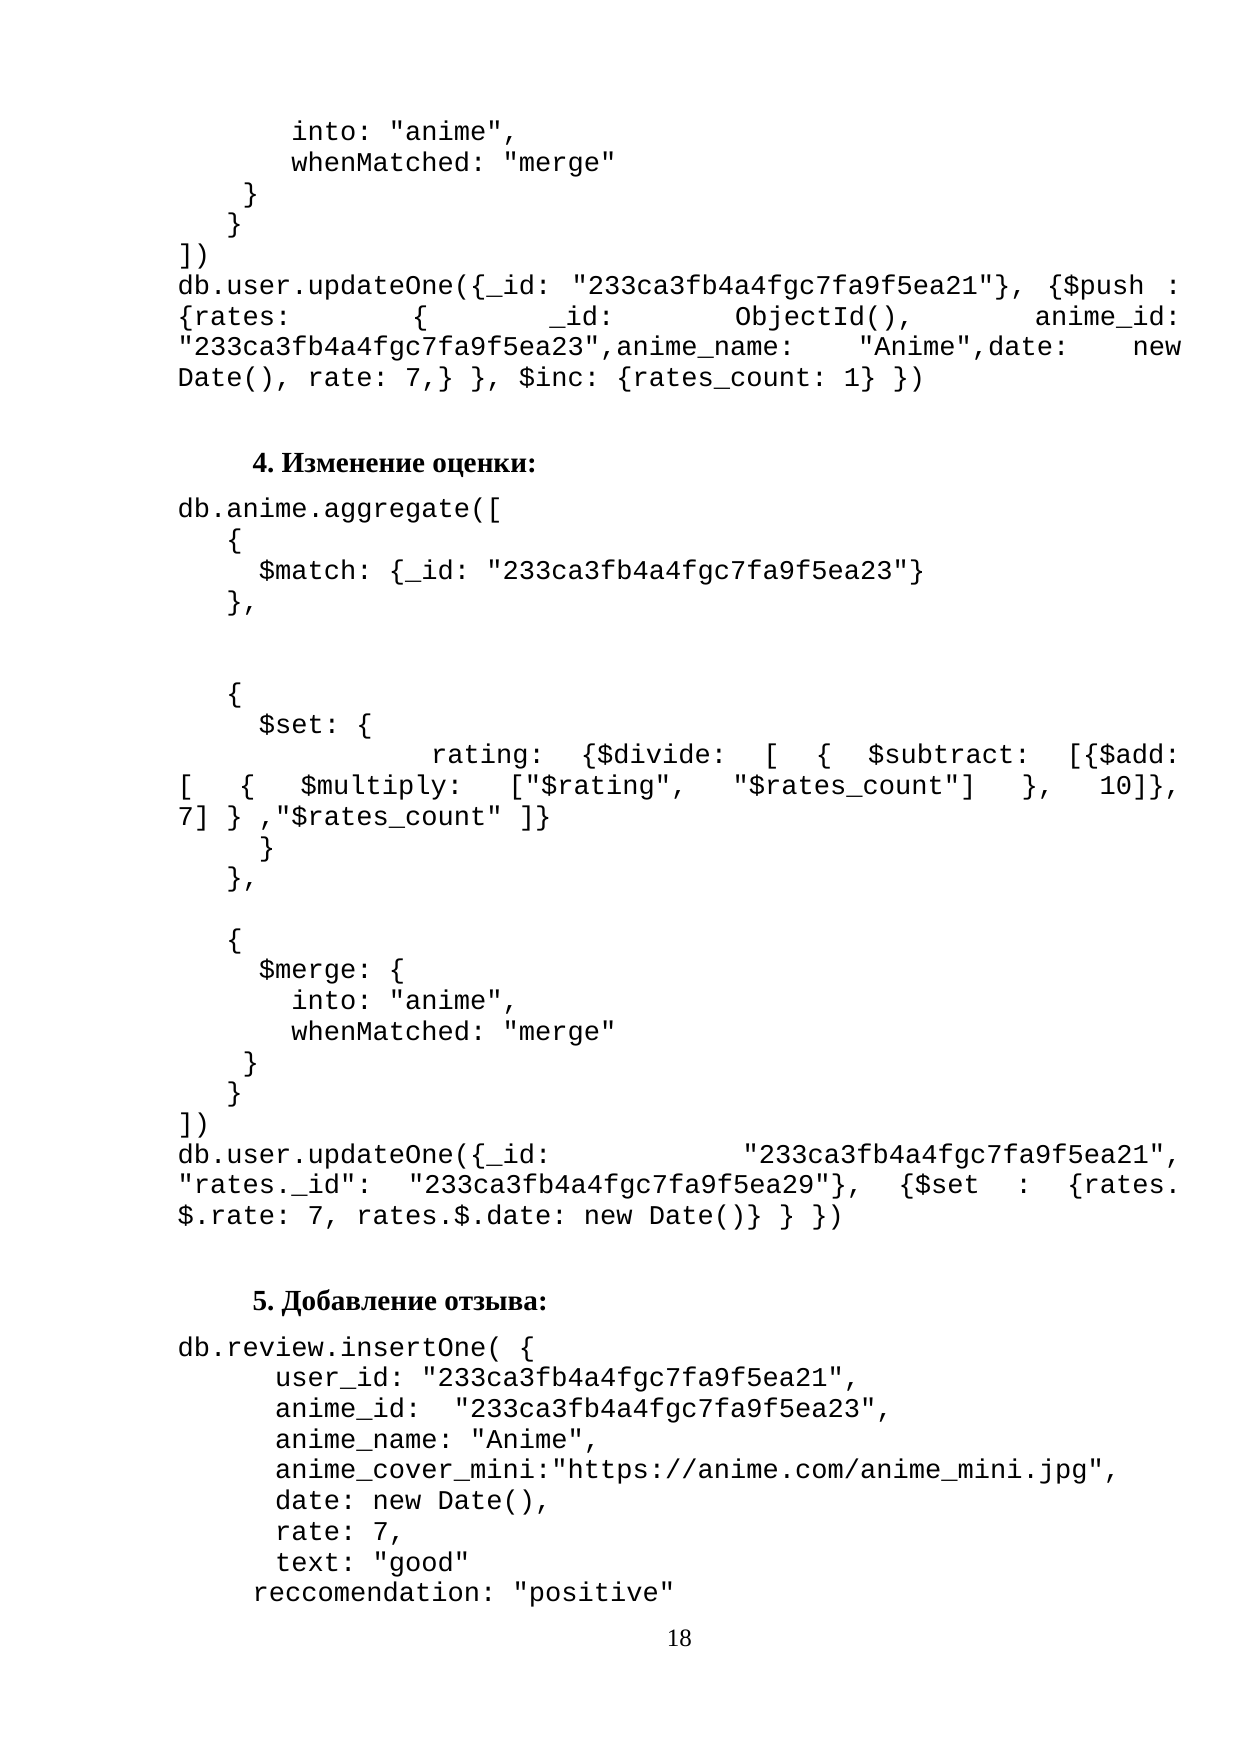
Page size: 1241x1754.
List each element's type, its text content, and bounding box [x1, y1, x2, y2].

text text: "good" [177, 1548, 1181, 1579]
text into: "anime", [177, 118, 1181, 149]
text }, [177, 587, 1181, 618]
text $match: {_id: "233ca3fb4a4fgc7fa9f5ea23"} [177, 557, 1181, 587]
text date: new Date(), [177, 1487, 1181, 1518]
text { [177, 526, 1181, 557]
text rating: {$divide: [ { $subtract: [{$add: [ { $multiply: ["$rating", "$rates_count"] }, 10]}, 7] } ,"$rates_count" ]} [177, 741, 1181, 833]
text anime_name: "Anime", [177, 1426, 1181, 1456]
text reccomendation: "positive" [177, 1579, 1181, 1610]
text { [177, 926, 1181, 956]
text whenMatched: "merge" [177, 149, 1181, 179]
text $set: { [177, 710, 1181, 741]
text ]) [177, 1110, 1181, 1141]
text into: "anime", [177, 987, 1181, 1018]
text db.user.updateOne({_id: "233ca3fb4a4fgc7fa9f5ea21", "rates._id": "233ca3fb4a4fgc7fa9f5ea29"}, {$set : {rates.$.rate: 7, rates.$.date: new Date()} } }) [177, 1141, 1181, 1233]
text 5. Добавление отзыва: [177, 1283, 1181, 1317]
text whenMatched: "merge" [177, 1018, 1181, 1048]
text } [177, 179, 1181, 210]
text }, [177, 864, 1181, 895]
text } [177, 1079, 1181, 1110]
text anime_cover_mini:"https://anime.com/anime_mini.jpg", [177, 1456, 1181, 1487]
text db.anime.aggregate([ [177, 495, 1181, 526]
text user_id: "233ca3fb4a4fgc7fa9f5ea21", [177, 1364, 1181, 1395]
text $merge: { [177, 956, 1181, 987]
text anime_id: "233ca3fb4a4fgc7fa9f5ea23", [177, 1395, 1181, 1426]
text { [177, 680, 1181, 710]
text db.user.updateOne({_id: "233ca3fb4a4fgc7fa9f5ea21"}, {$push : {rates: { _id: ObjectId(), anime_id: "233ca3fb4a4fgc7fa9f5ea23",anime_name: "Anime",date: new Date(), rate: 7,} }, $inc: {rates_count: 1} }) [177, 272, 1181, 395]
text ]) [177, 241, 1181, 272]
text } [177, 1048, 1181, 1079]
text db.review.insertOne( { [177, 1333, 1181, 1364]
text } [177, 833, 1181, 864]
text } [177, 210, 1181, 241]
text rate: 7, [177, 1518, 1181, 1548]
text 4. Изменение оценки: [177, 445, 1181, 478]
